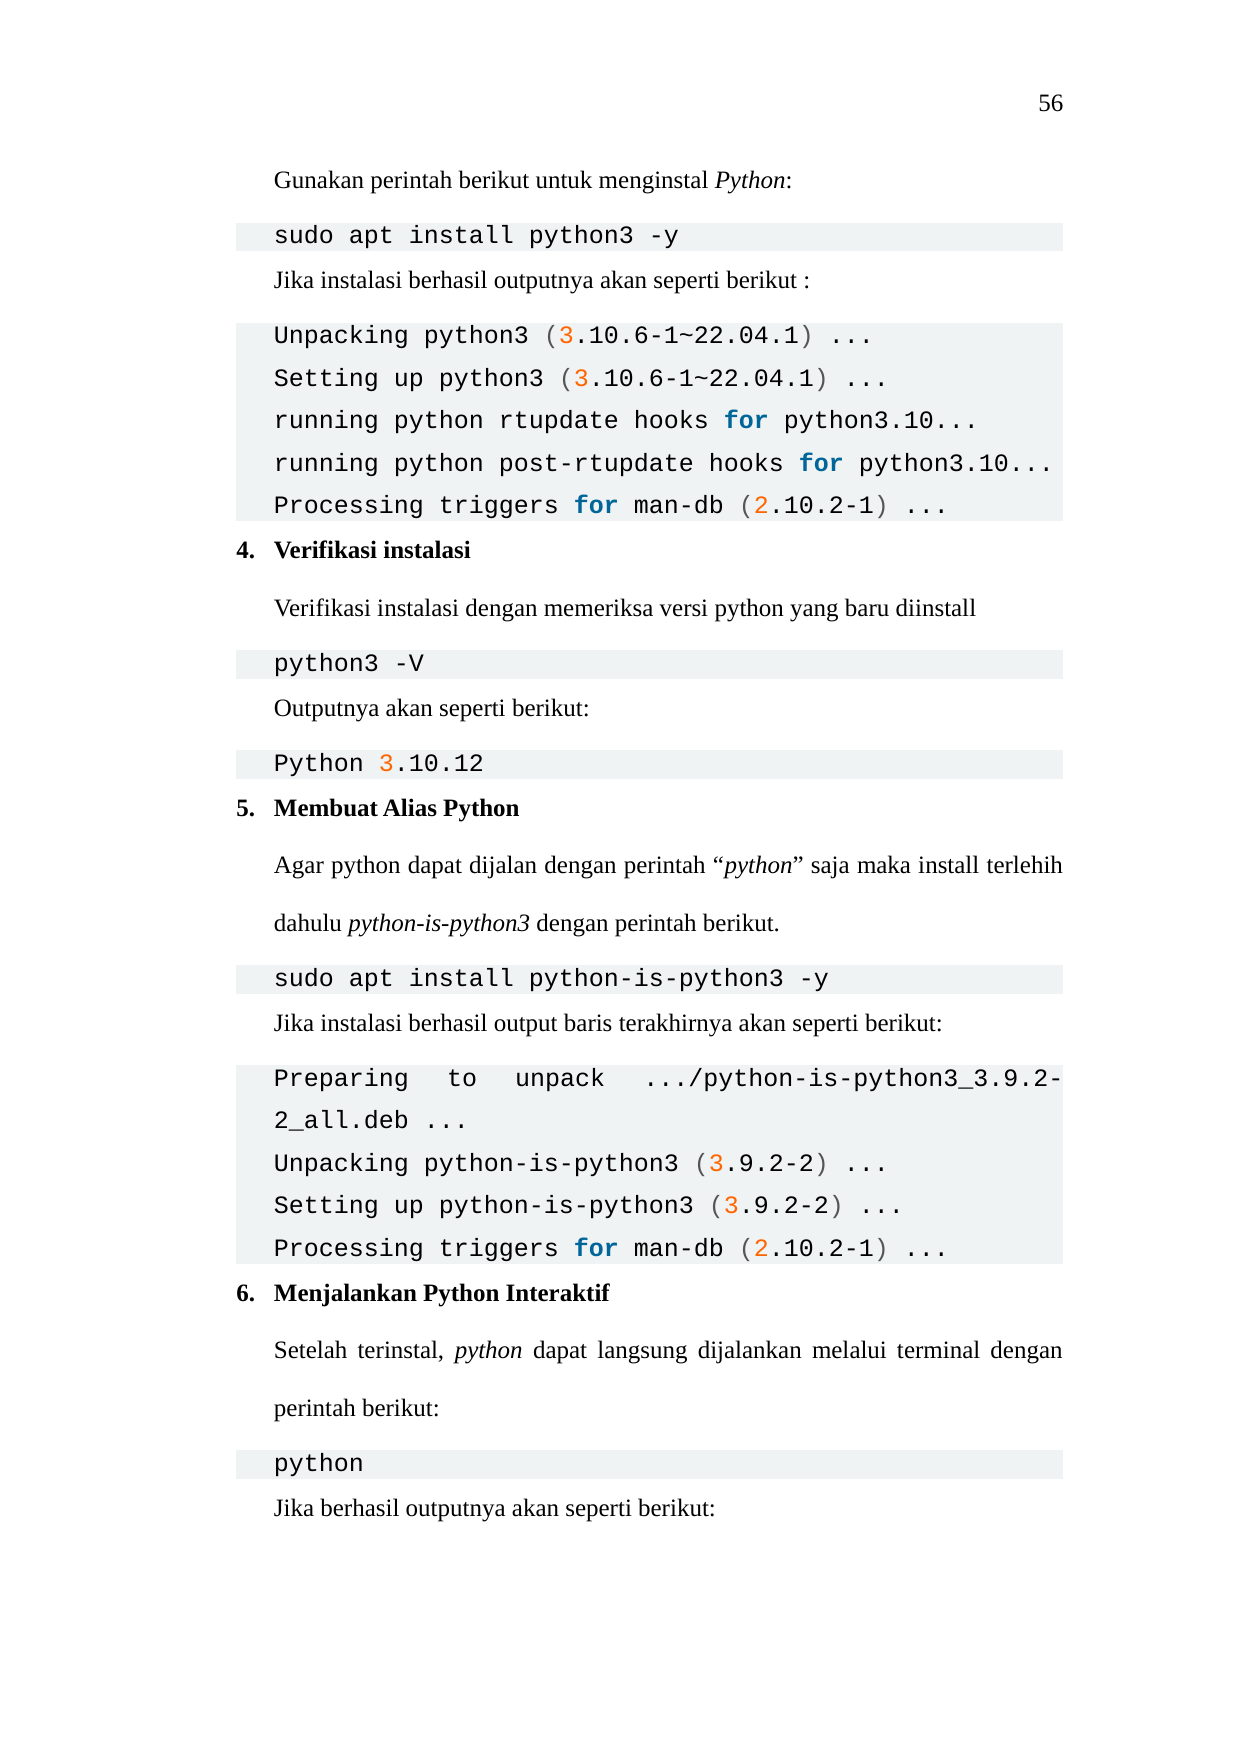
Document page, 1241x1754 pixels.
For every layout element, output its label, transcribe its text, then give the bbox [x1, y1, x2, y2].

list Verifikasi instalasi [236, 535, 1063, 564]
list Menjalankan Python Interaktif [236, 1278, 1063, 1307]
list Setelah terinstal, python dapat langsung dijalankan melalui terminal dengan perintah berikut: [236, 1335, 1063, 1422]
list running python rtupdate hooks for python3.10... [236, 408, 1063, 436]
list Membuat Alias Python [236, 793, 1063, 822]
list Jika berhasil outputnya akan seperti berikut: [236, 1493, 1063, 1522]
list Processing triggers for man-db (2.10.2-1) ... [236, 493, 1063, 521]
list Python 3.10.12 [236, 750, 1063, 779]
list sudo apt install python3 -y [236, 223, 1063, 251]
list Preparing to unpack .../python-is-python3_3.9.2-2_all.deb ... [236, 1065, 1063, 1136]
list python3 -V [236, 650, 1063, 679]
list Setting up python-is-python3 (3.9.2-2) ... [236, 1193, 1063, 1221]
list Setting up python3 (3.10.6-1~22.04.1) ... [236, 365, 1063, 394]
list Unpacking python3 (3.10.6-1~22.04.1) ... [236, 323, 1063, 351]
list Verifikasi instalasi dengan memeriksa versi python yang baru diinstall [236, 593, 1063, 622]
list sudo apt install python-is-python3 -y [236, 965, 1063, 994]
list python [236, 1450, 1063, 1479]
list Jika instalasi berhasil outputnya akan seperti berikut : [236, 265, 1063, 294]
list Processing triggers for man-db (2.10.2-1) ... [236, 1235, 1063, 1264]
list Outputnya akan seperti berikut: [236, 693, 1063, 722]
list Unpacking python-is-python3 (3.9.2-2) ... [236, 1150, 1063, 1179]
list Agar python dapat dijalan dengan perintah “python” saja maka install terlehih dahulu python-is-python3 dengan perintah berikut. [236, 850, 1063, 937]
list running python post-rtupdate hooks for python3.10... [236, 450, 1063, 479]
list Jika instalasi berhasil output baris terakhirnya akan seperti berikut: [236, 1008, 1063, 1037]
list Gunakan perintah berikut untuk menginstal Python: [236, 165, 1063, 194]
